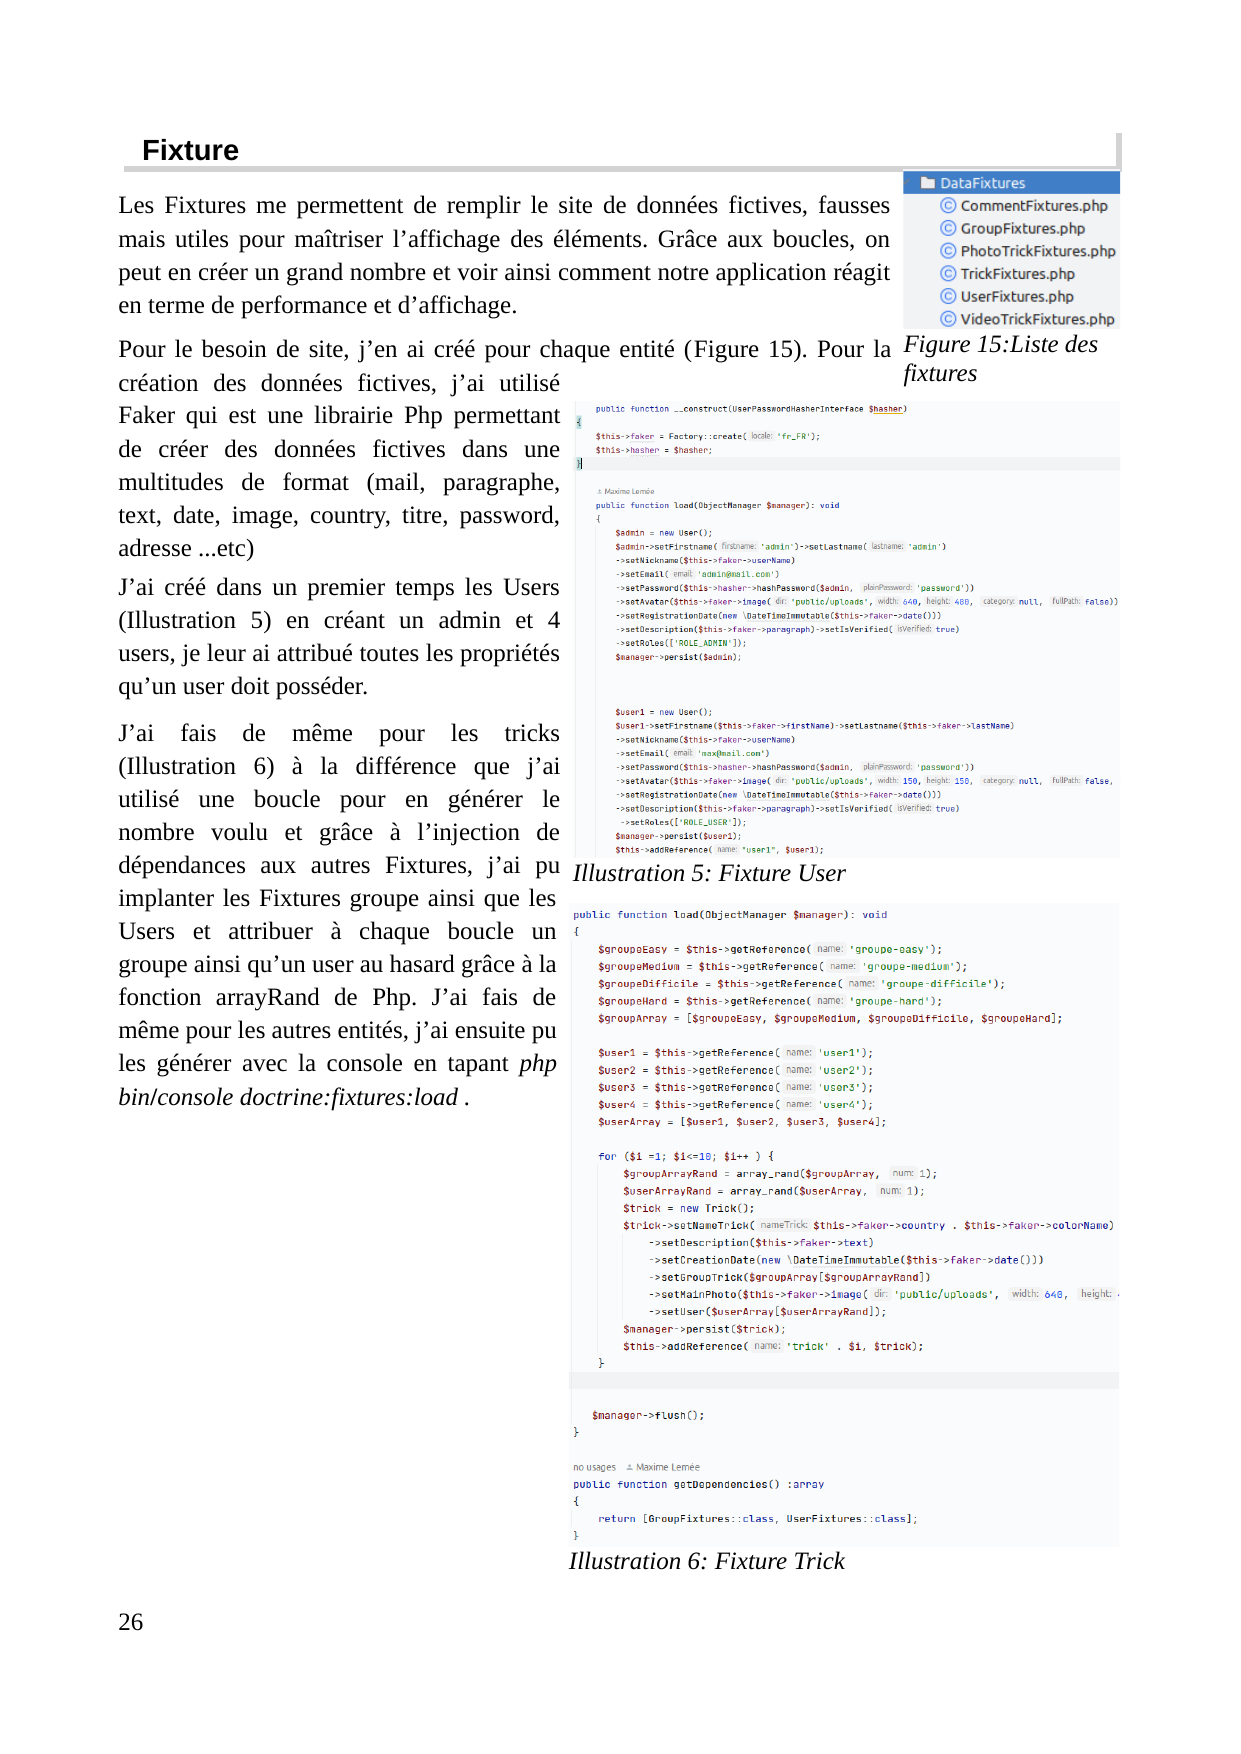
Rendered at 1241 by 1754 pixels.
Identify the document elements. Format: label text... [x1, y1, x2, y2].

text Pour le besoin de site, j’en ai créé pour chaque entité (Figure 15). Pour la création des données fictives, j’ai utilisé Faker qui est une librairie Php permettant de créer des données fictives dans une multitudes de format (mail, paragraphe, text, date, image, country, titre, password, adresse ...etc) [118, 334, 1122, 561]
picture [568, 903, 1120, 1547]
text Les Fixtures me permettent de remplir le site de données fictives, fausses mais utiles pour maîtriser l’affichage des éléments. Grâce aux boucles, on peut en créer un grand nombre et voir ainsi comment notre application réagit en terme de performance et d’affichage. [118, 191, 903, 318]
picture [572, 401, 1121, 858]
text Figure 15:Liste des fixtures [903, 329, 1120, 386]
text Illustration 5: Fixture User [573, 858, 1120, 886]
text Illustration 6: Fixture Trick [569, 1547, 1119, 1575]
picture [903, 169, 1121, 329]
text J’ai créé dans un premier temps les Users (Illustration 5) en créant un admin et 4 users, je leur ai attribué toutes les propriétés qu’un user doit posséder. [118, 572, 572, 699]
subtitle Fixture [118, 133, 1116, 166]
text J’ai fais de même pour les tricks (Illustration 6) à la différence que j’ai utilisé une boucle pour en générer le nombre voulu et grâce à l’injection de dépendances aux autres Fixtures, j’ai pu implanter les Fixtures groupe ainsi que les Users et attribuer à chaque boucle un groupe ainsi qu’un user au hasard grâce à la fonction arrayRand de Php. J’ai fais de même pour les autres entités, j’ai ensuite pu les générer avec la console en tapant php bin/console doctrine:fixtures:load . [118, 718, 1122, 1110]
